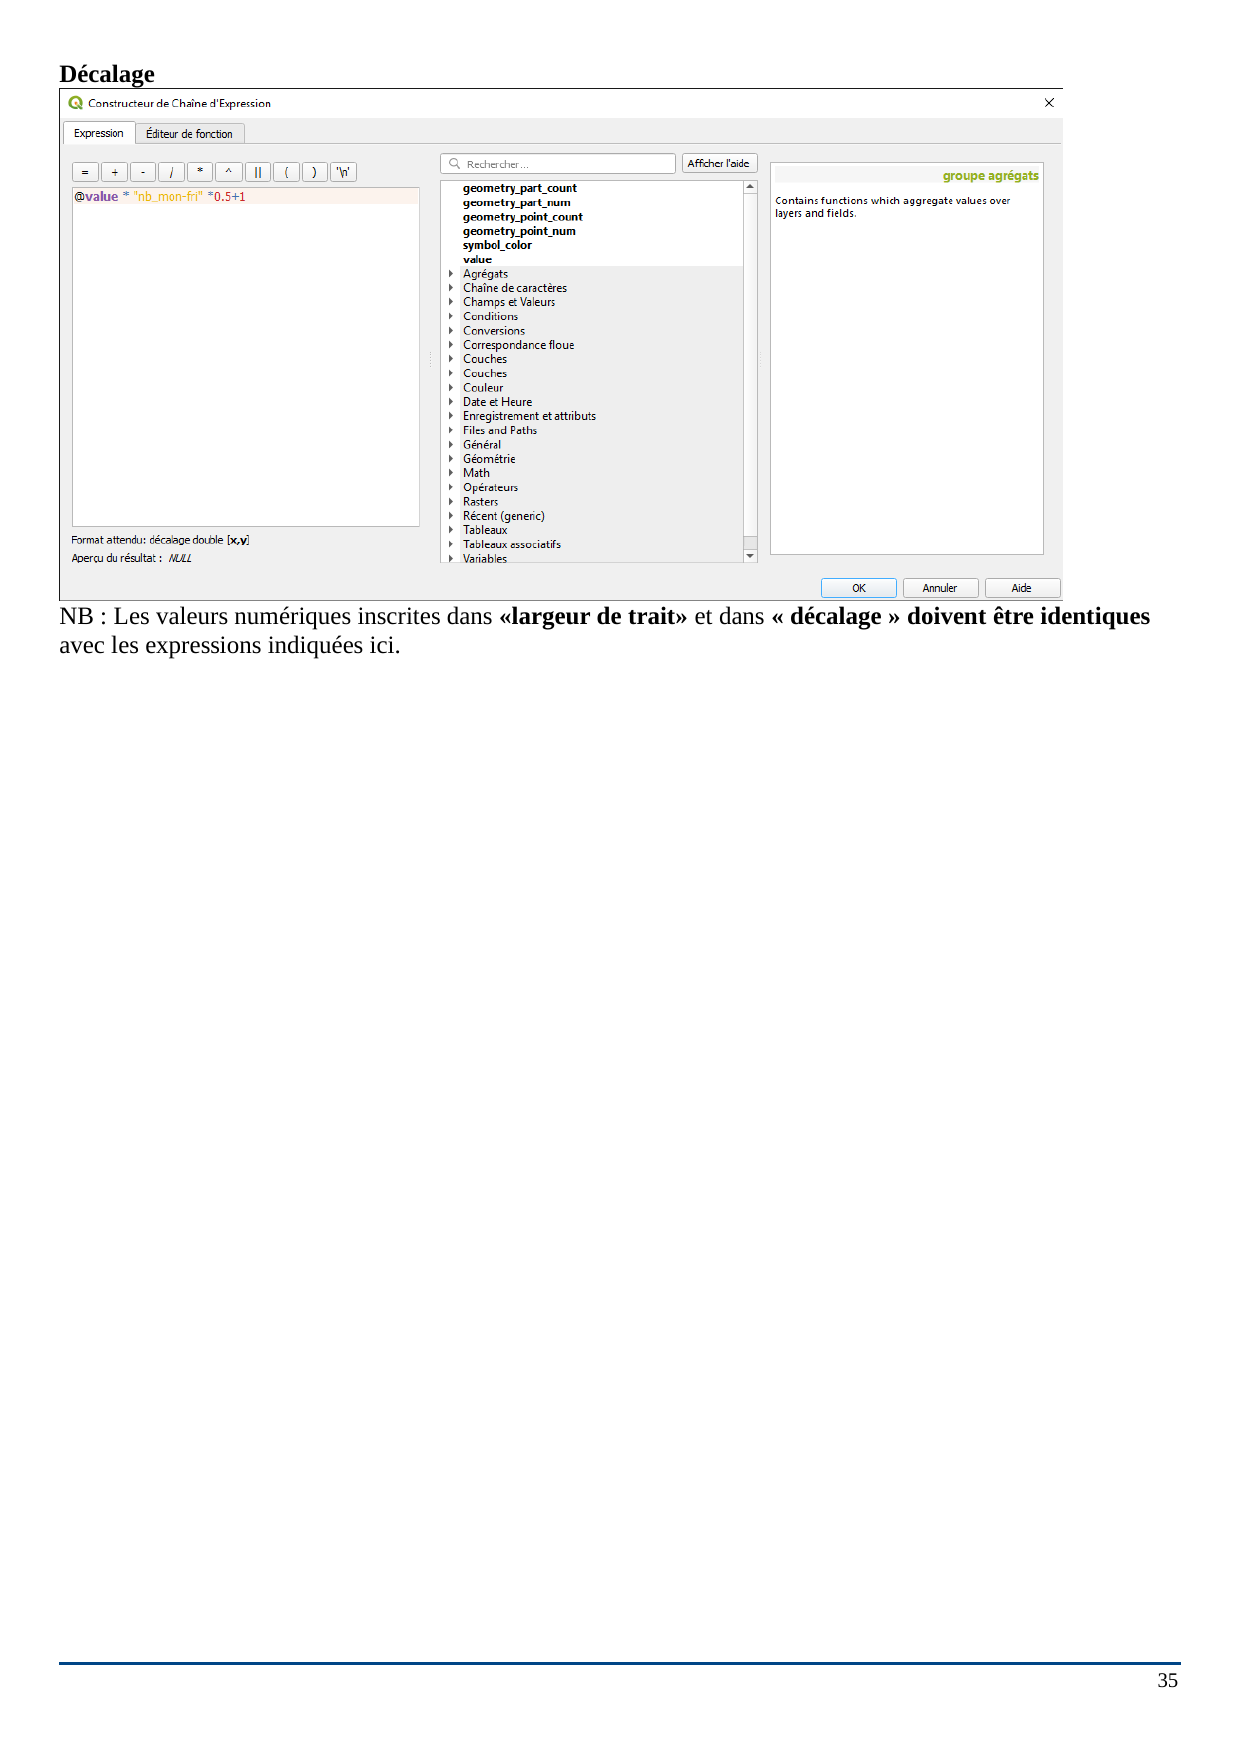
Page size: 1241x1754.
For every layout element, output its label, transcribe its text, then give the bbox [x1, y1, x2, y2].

text NB : Les valeurs numériques inscrites dans «largeur de trait» et dans « décalage » doivent être identiques avec les expressions indiquées ici. [59, 601, 1181, 659]
picture [59, 88, 1063, 601]
text Décalage [59, 59, 1181, 88]
